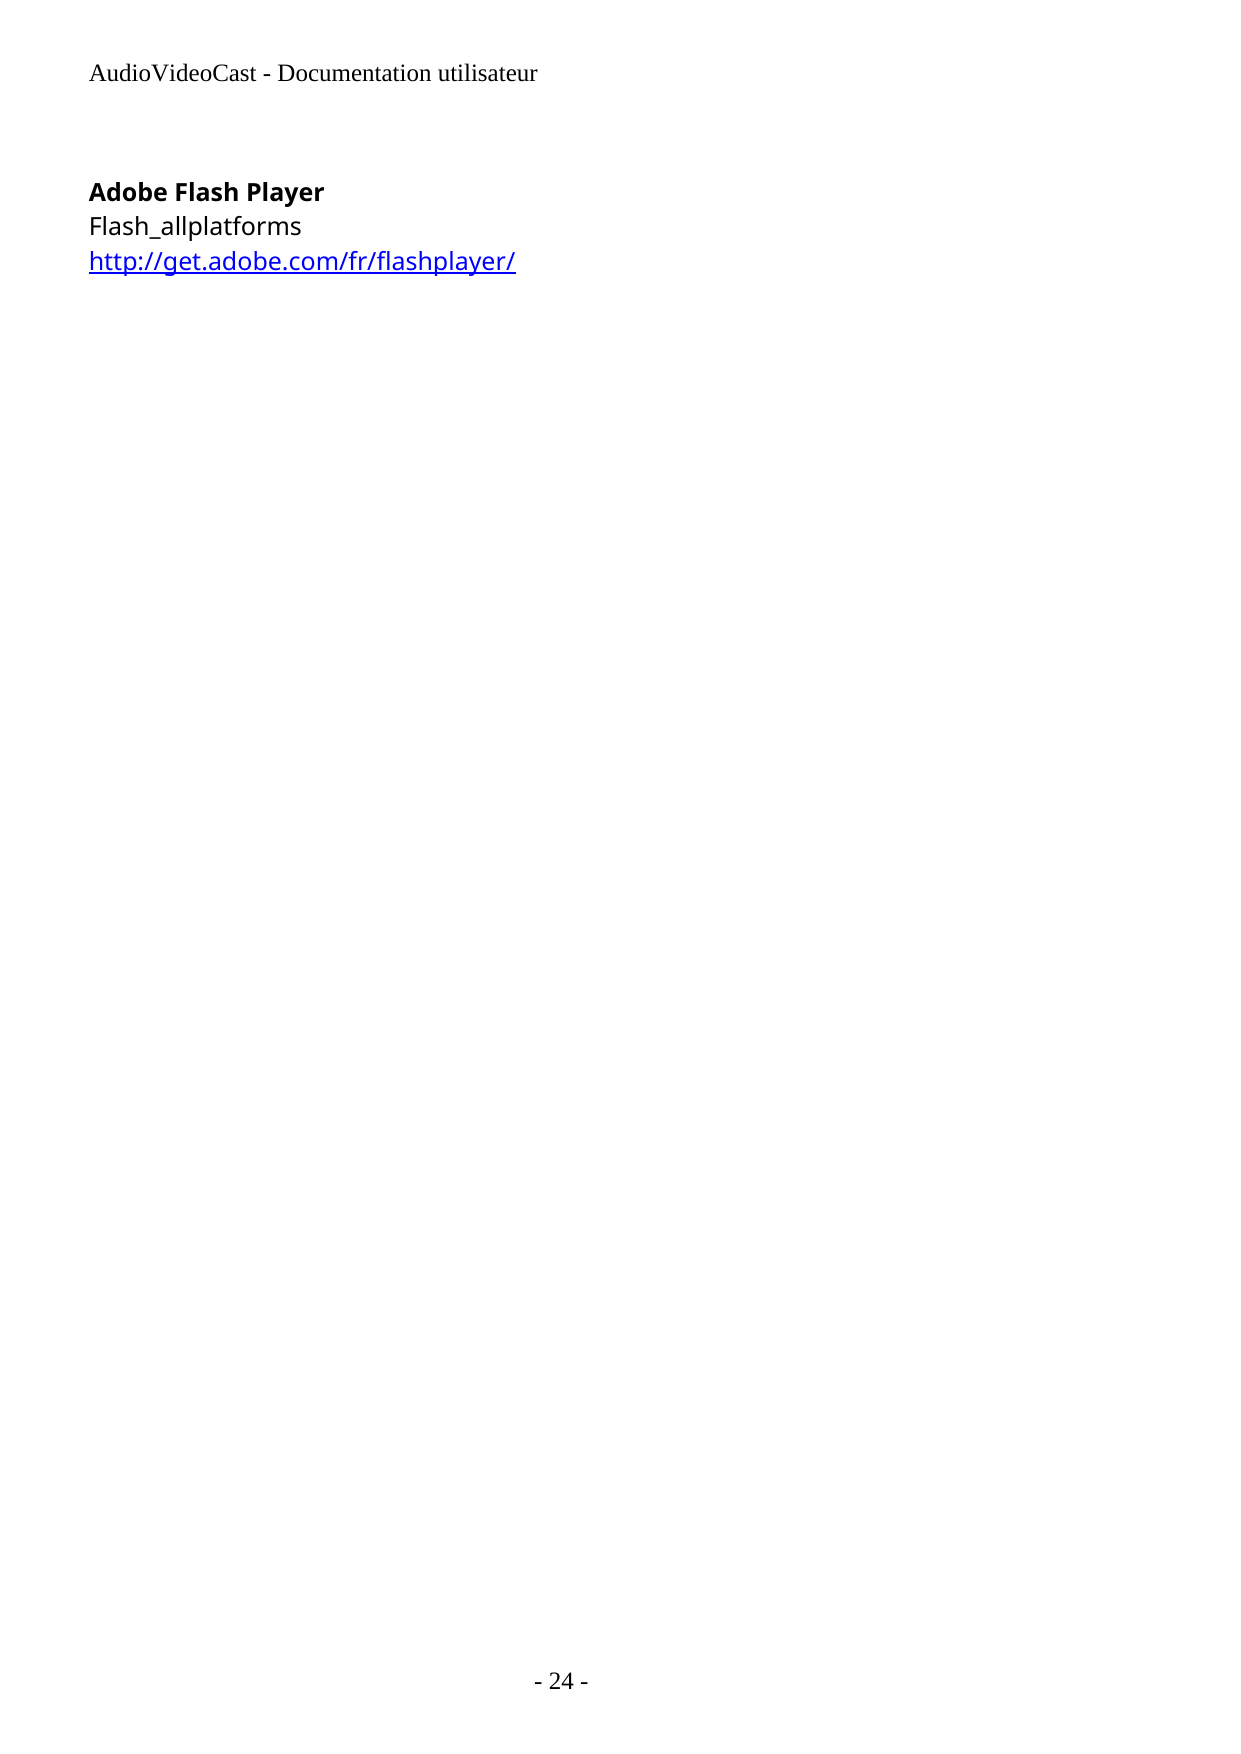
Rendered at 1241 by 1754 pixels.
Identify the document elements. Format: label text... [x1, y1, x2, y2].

text http://get.adobe.com/fr/flashplayer/ [88, 243, 1152, 277]
text Flash_allplatforms [88, 209, 1152, 243]
text Adobe Flash Player [88, 175, 1152, 209]
